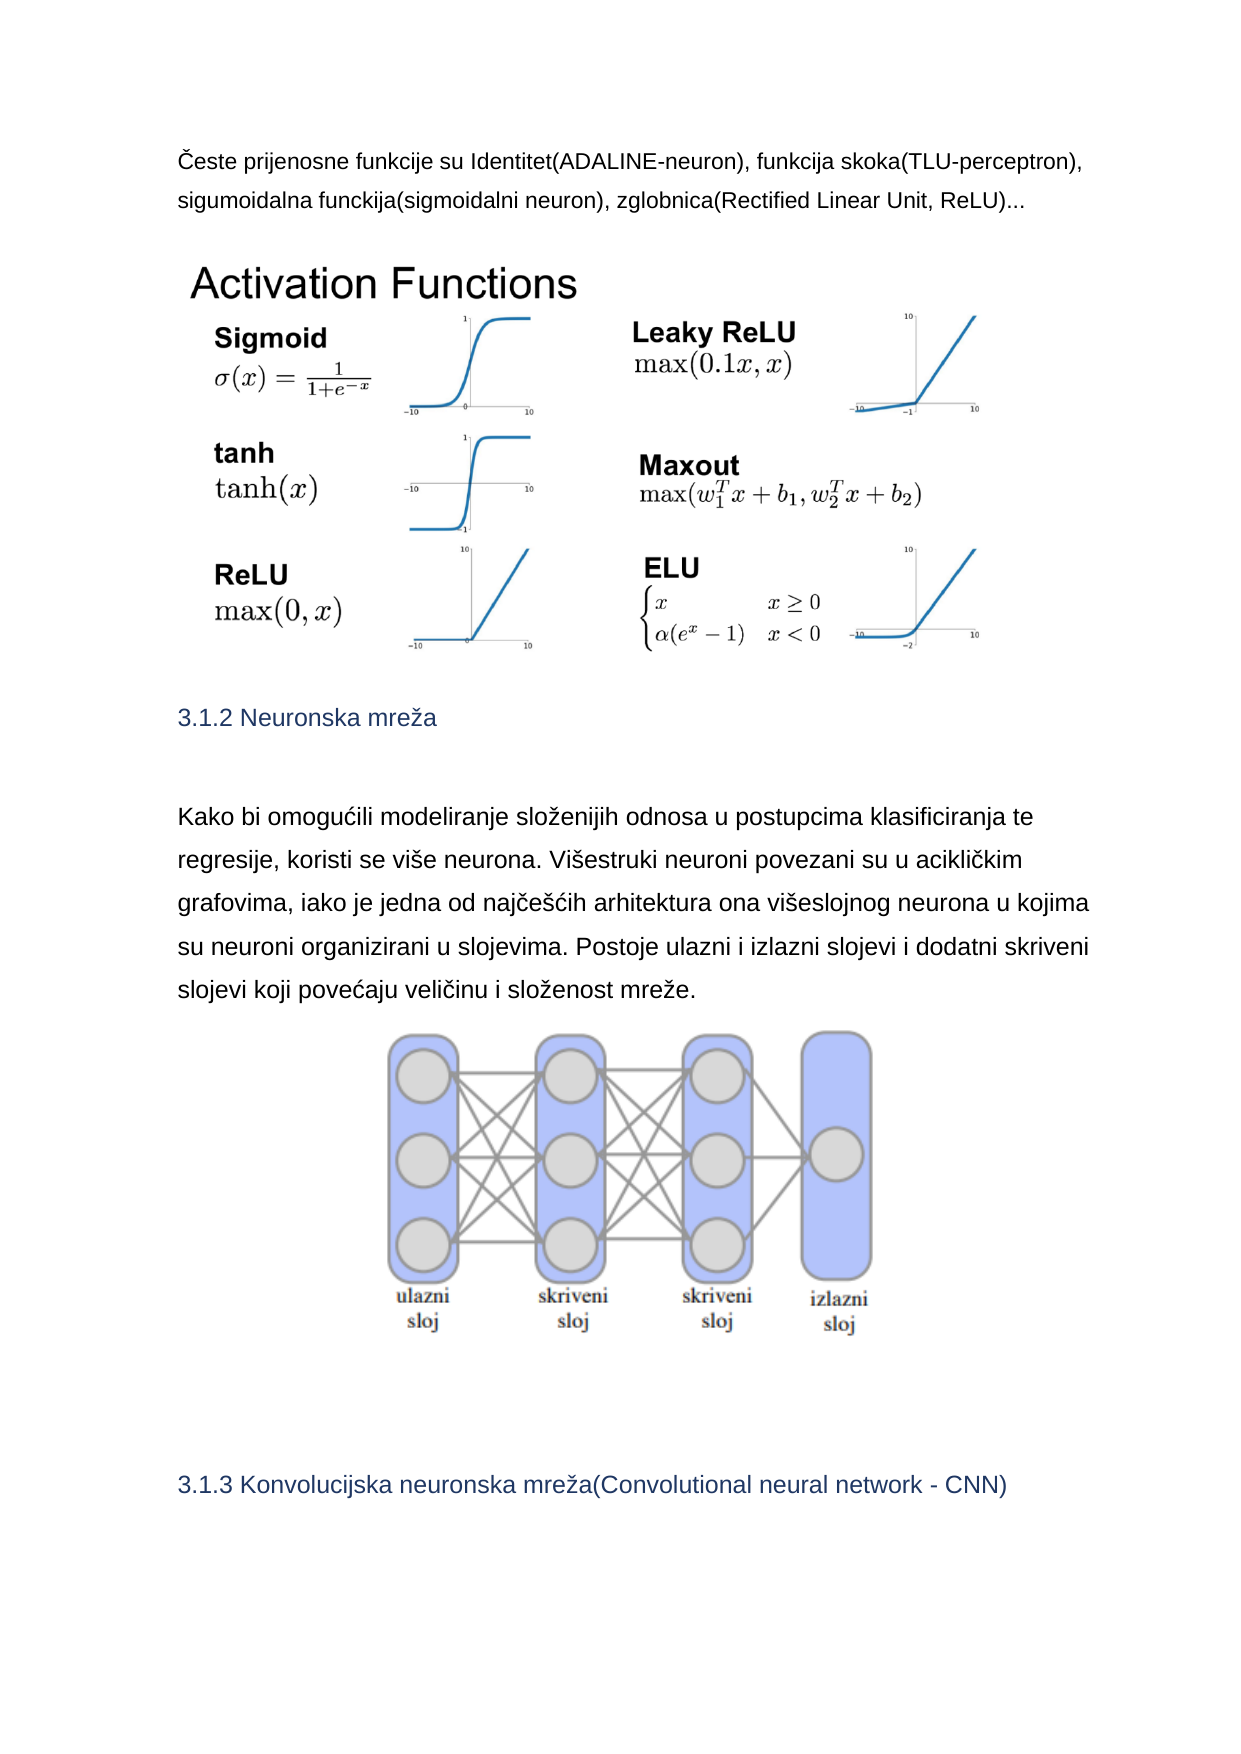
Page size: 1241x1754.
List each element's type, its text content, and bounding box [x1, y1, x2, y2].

subtitle 3.1.3 Konvolucijska neuronska mreža(Convolutional neural network - CNN) [177, 1471, 1092, 1499]
text Česte prijenosne funkcije su Identitet(ADALINE-neuron), funkcija skoka(TLU-perceptron), sigumoidalna funckija(sigmoidalni neuron), zglobnica(Rectified Linear Unit, ReLU)... [177, 148, 1092, 213]
picture [177, 243, 1034, 673]
text Kako bi omogućili modeliranje složenijih odnosa u postupcima klasificiranja te regresije, koristi se više neurona. Višestruki neuroni povezani su u acikličkim grafovima, iako je jedna od najčešćih arhitektura ona višeslojnog neurona u kojima su neuroni organizirani u slojevima. Postoje ulazni i izlazni slojevi i dodatni skriveni slojevi koji povećaju veličinu i složenost mreže. [177, 802, 1092, 1003]
subtitle 3.1.2 Neuronska mreža [177, 703, 1092, 732]
picture [372, 1015, 898, 1353]
